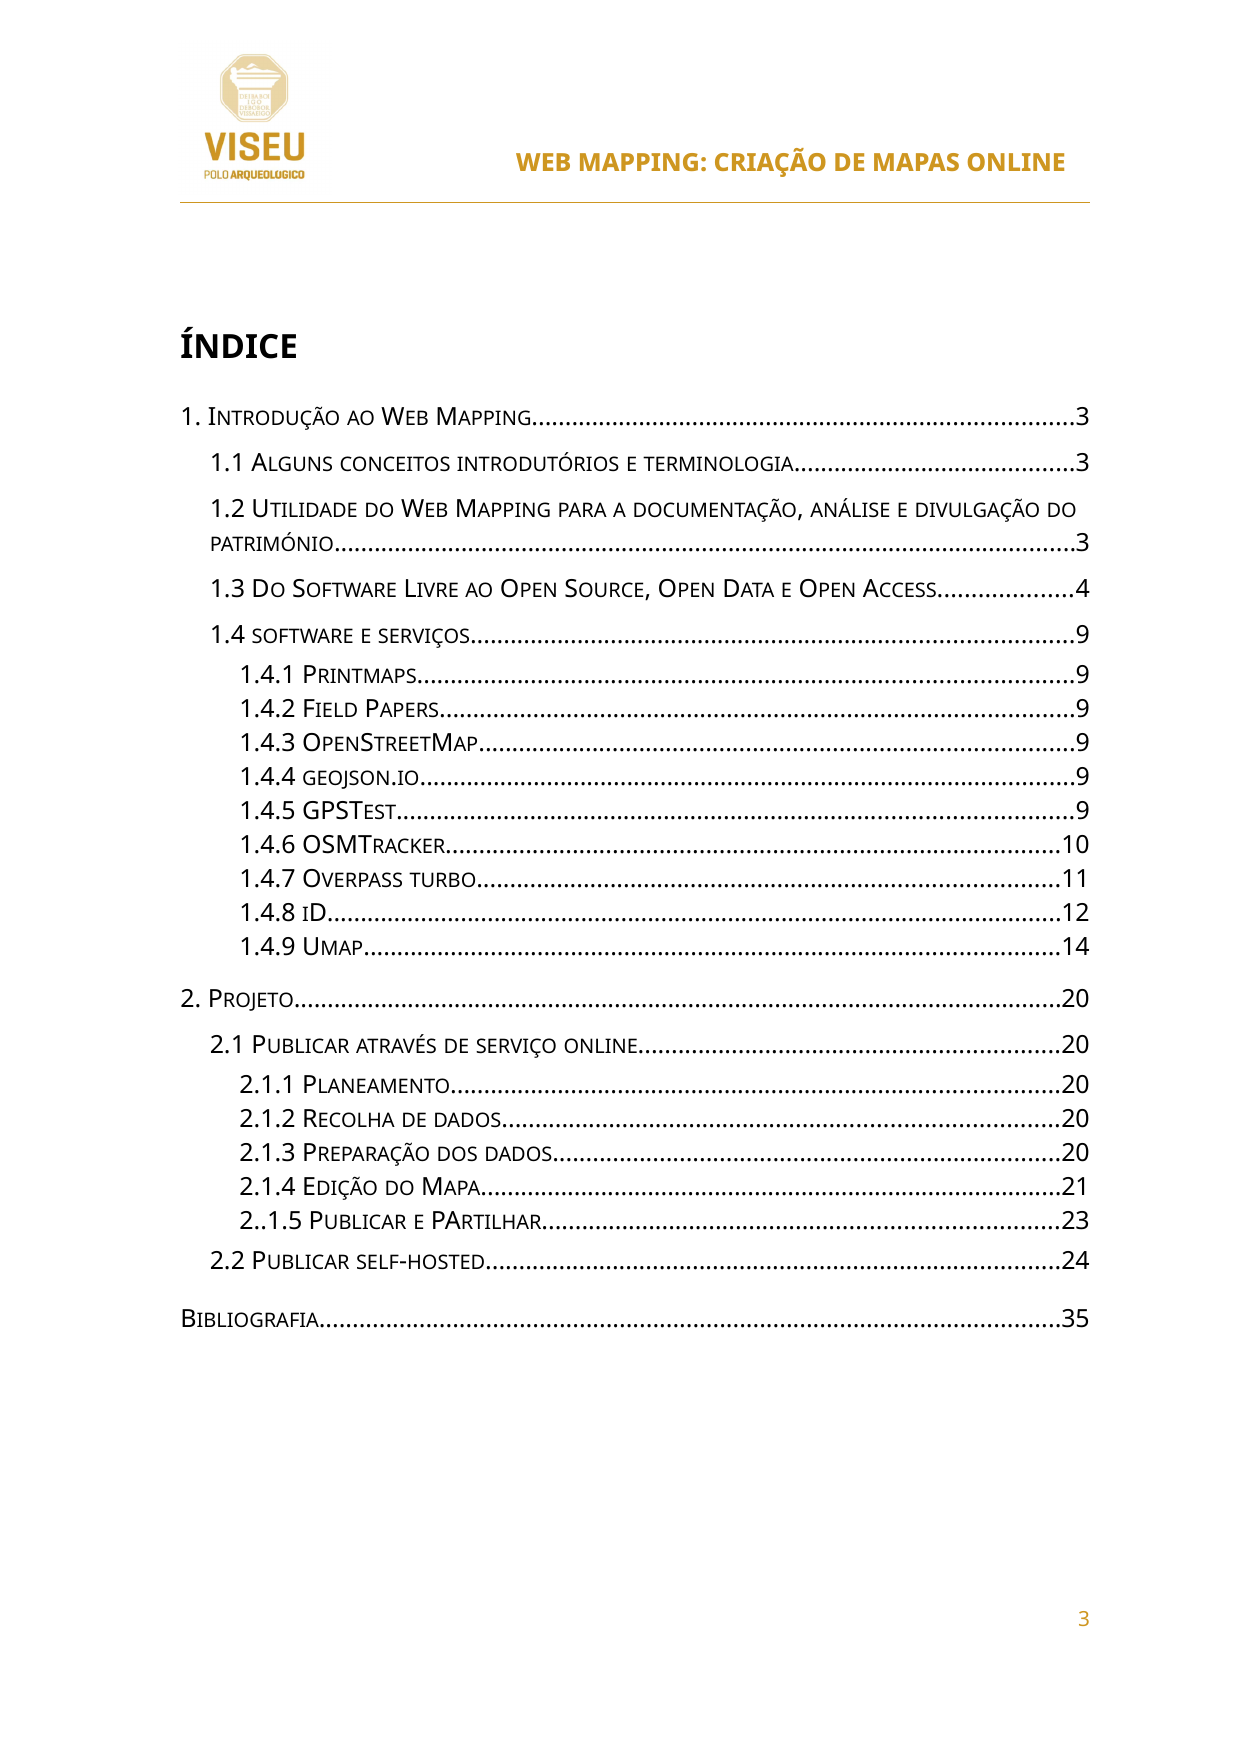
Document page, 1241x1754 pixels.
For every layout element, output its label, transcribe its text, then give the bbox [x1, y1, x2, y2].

text 1.4.3 OpenStreetMap 9 [239, 724, 1090, 759]
text 1.3 Do Software Livre ao Open Source, Open Data e Open Access 4 [209, 571, 1090, 604]
text 1.2 Utilidade do Web Mapping para a documentação, análise e divulgação do património. 3 [209, 491, 1090, 559]
text 1.4.8 iD 12 [239, 895, 1090, 929]
text 1.4.4 geojson.io 9 [239, 759, 1090, 793]
text 1.1 Alguns conceitos introdutórios e terminologia. 3 [209, 444, 1090, 479]
text 1.4.1 Printmaps 9 [239, 656, 1090, 691]
text 2.1.1 Planeamento 20 [239, 1067, 1090, 1101]
subtitle Índice [180, 323, 1090, 368]
text 2.1.3 Preparação dos dados 20 [239, 1135, 1090, 1169]
text 1.4.2 Field Papers 9 [239, 691, 1090, 724]
text 1.4.7 Overpass turbo 11 [239, 861, 1090, 895]
text 1.4 software e serviços. 9 [209, 616, 1090, 651]
text 2..1.5 Publicar e PArtilhar 23 [239, 1203, 1090, 1237]
text Bibliografia 35 [180, 1301, 1090, 1335]
text 1.4.6 OSMTracker 10 [239, 827, 1090, 861]
text 2.1.4 Edição do Mapa 21 [239, 1169, 1090, 1203]
text 2.2 Publicar self-hosted 24 [209, 1243, 1090, 1277]
text 1.4.5 GPSTest 9 [239, 793, 1090, 827]
text 2.1 Publicar através de serviço online 20 [209, 1027, 1090, 1061]
text 1. Introdução ao Web Mapping 3 [180, 399, 1090, 433]
text 2.1.2 Recolha de dados 20 [239, 1101, 1090, 1135]
text 1.4.9 Umap 14 [239, 929, 1090, 963]
text 2. Projeto 20 [180, 981, 1090, 1015]
